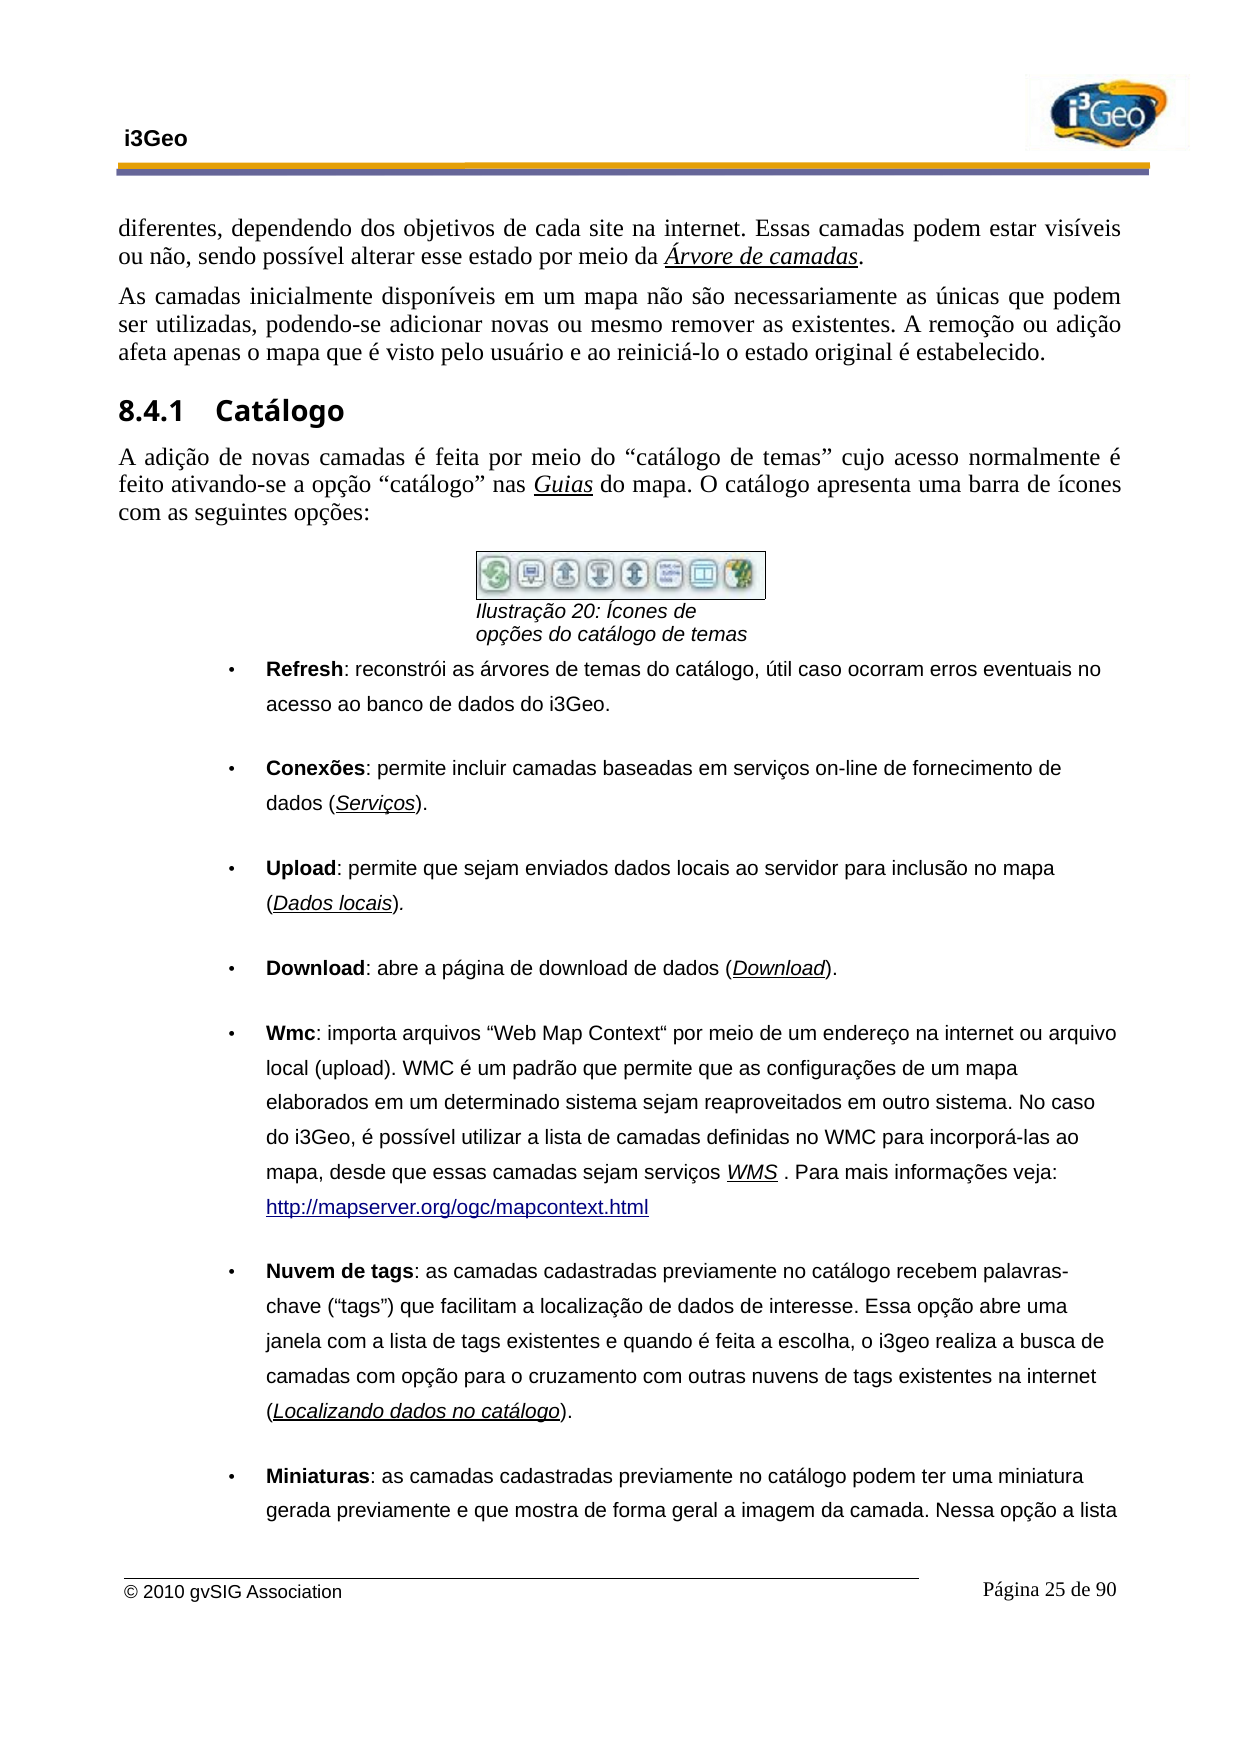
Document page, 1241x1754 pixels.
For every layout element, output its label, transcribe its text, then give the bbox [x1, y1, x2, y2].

subtitle Catálogo [118, 391, 1122, 430]
list Upload: permite que sejam enviados dados locais ao servidor para inclusão no mapa (Dados locais). [228, 857, 1122, 915]
list Wmc: importa arquivos “Web Map Context“ por meio de um endereço na internet ou arquivo local (upload). WMC é um padrão que permite que as configurações de um mapa elaborados em um determinado sistema sejam reaproveitados em outro sistema. No caso do i3Geo, é possível utilizar a lista de camadas definidas no WMC para incorporá-las ao mapa, desde que essas camadas sejam serviços WMS . Para mais informações veja: http://mapserver.org/ogc/mapcontext.html [228, 1021, 1122, 1218]
text A adição de novas camadas é feita por meio do “catálogo de temas” cujo acesso normalmente é feito ativando-se a opção “catálogo” nas Guias do mapa. O catálogo apresenta uma barra de ícones com as seguintes opções: [118, 443, 1122, 526]
picture [1025, 74, 1191, 151]
list Refresh: reconstrói as árvores de temas do catálogo, útil caso ocorram erros eventuais no acesso ao banco de dados do i3Geo. [228, 538, 1122, 715]
text diferentes, dependendo dos objetivos de cada site na internet. Essas camadas podem estar visíveis ou não, sendo possível alterar esse estado por meio da Árvore de camadas. [118, 214, 1122, 270]
text As camadas inicialmente disponíveis em um mapa não são necessariamente as únicas que podem ser utilizadas, podendo-se adicionar novas ou mesmo remover as existentes. A remoção ou adição afeta apenas o mapa que é visto pelo usuário e ao reiniciá-lo o estado original é estabelecido. [118, 282, 1122, 366]
picture [477, 552, 765, 599]
list Ilustração 20: Ícones de opções do catálogo de temas [476, 600, 764, 646]
list Conexões: permite incluir camadas baseadas em serviços on-line de fornecimento de dados (Serviços). [228, 757, 1122, 815]
list Download: abre a página de download de dados (Download). [228, 956, 1122, 979]
list Miniaturas: as camadas cadastradas previamente no catálogo podem ter uma miniatura gerada previamente e que mostra de forma geral a imagem da camada. Nessa opção a lista [228, 1464, 1122, 1522]
list Nuvem de tags: as camadas cadastradas previamente no catálogo recebem palavras-chave (“tags”) que facilitam a localização de dados de interesse. Essa opção abre uma janela com a lista de tags existentes e quando é feita a escolha, o i3geo realiza a busca de camadas com opção para o cruzamento com outras nuvens de tags existentes na internet (Localizando dados no catálogo). [228, 1260, 1122, 1422]
